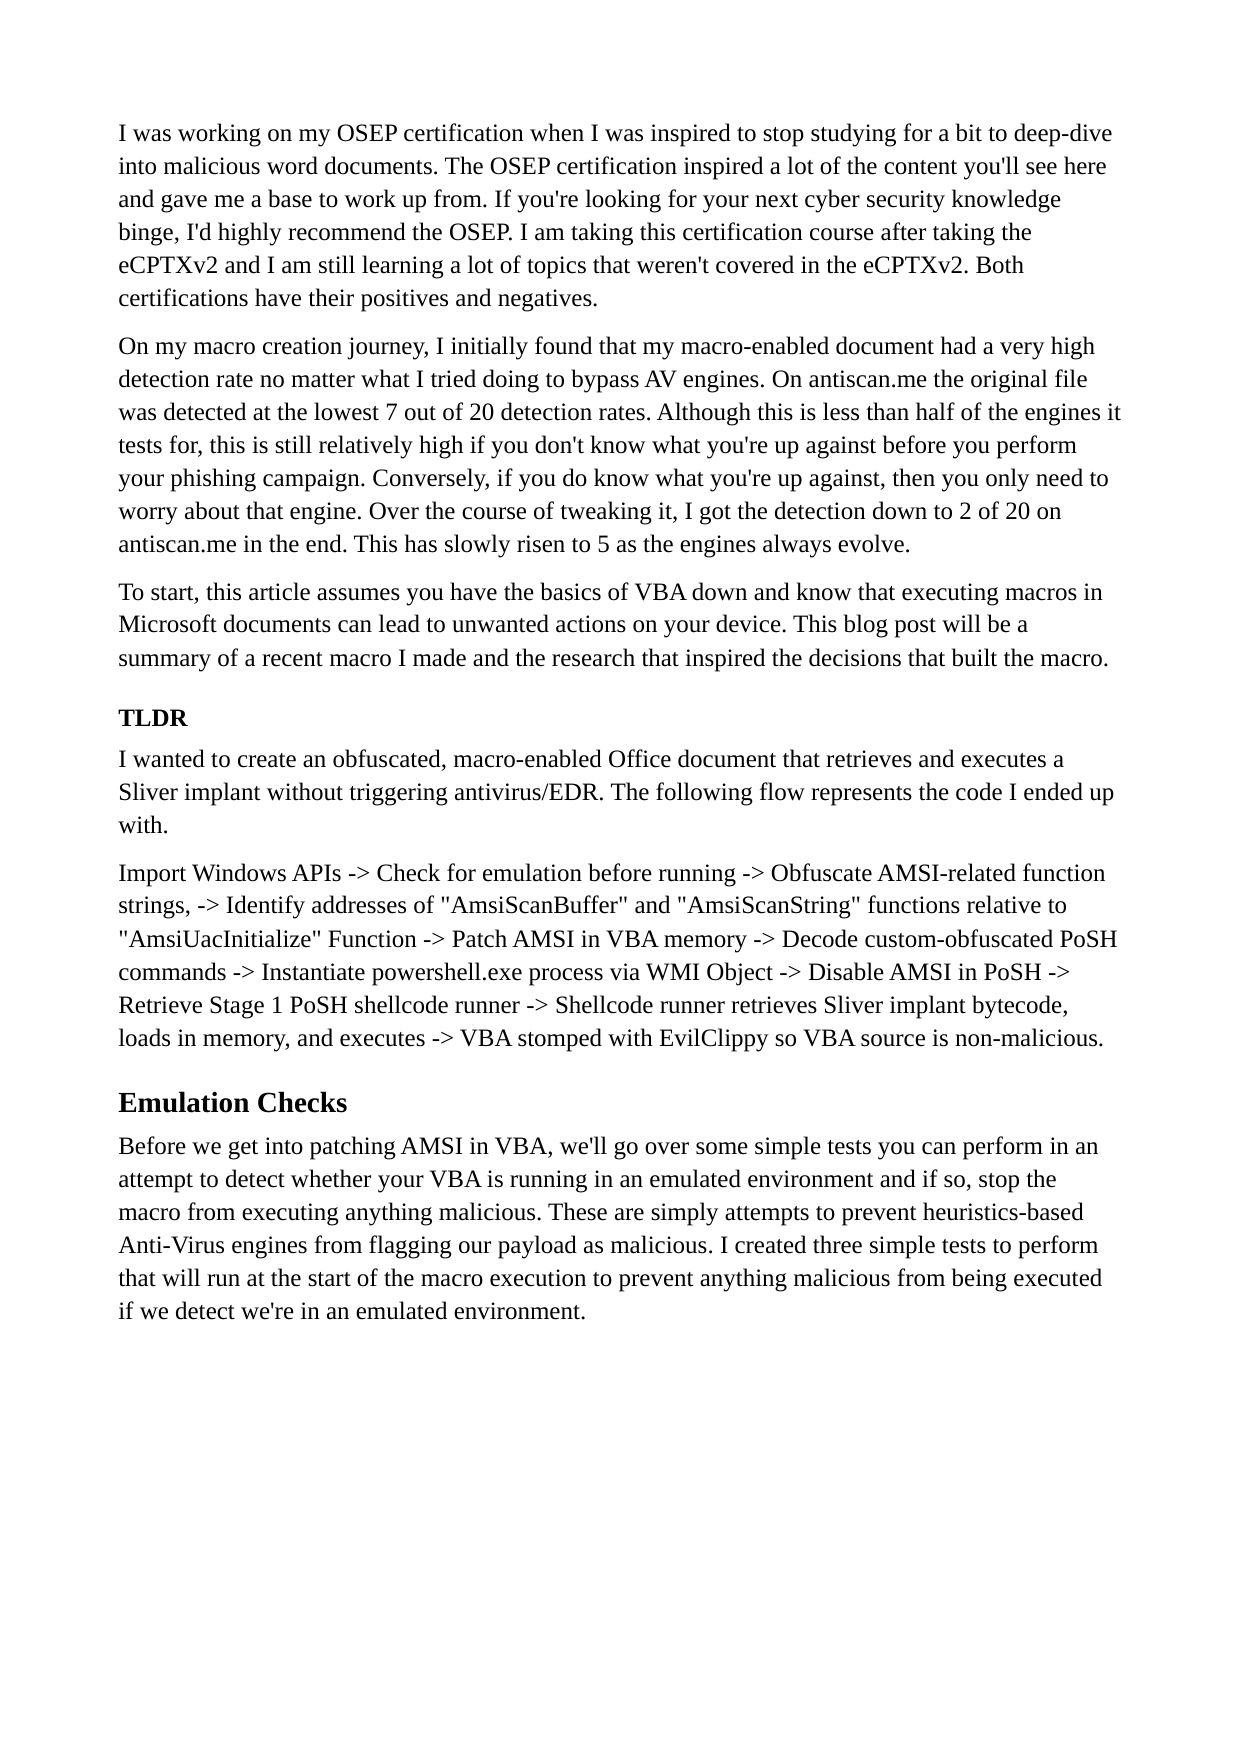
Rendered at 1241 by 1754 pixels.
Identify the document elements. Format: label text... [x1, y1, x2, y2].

text To start, this article assumes you have the basics of VBA down and know that executing macros in Microsoft documents can lead to unwanted actions on your device. This blog post will be a summary of a recent macro I made and the research that inspired the decisions that built the macro. [118, 577, 1122, 671]
subtitle Emulation Checks [118, 1085, 1122, 1118]
text I was working on my OSEP certification when I was inspired to stop studying for a bit to deep-dive into malicious word documents. The OSEP certification inspired a lot of the content you'll see here and gave me a base to work up from. If you're looking for your next cyber security knowledge binge, I'd highly recommend the OSEP. I am taking this certification course after taking the eCPTXv2 and I am still learning a lot of topics that weren't covered in the eCPTXv2. Both certifications have their positives and negatives. [118, 118, 1122, 312]
text Import Windows APIs -> Check for emulation before running -> Obfuscate AMSI-related function strings, -> Identify addresses of "AmsiScanBuffer" and "AmsiScanString" functions relative to "AmsiUacInitialize" Function -> Patch AMSI in VBA memory -> Decode custom-obfuscated PoSH commands -> Instantiate powershell.exe process via WMI Object -> Disable AMSI in PoSH -> Retrieve Stage 1 PoSH shellcode runner -> Shellcode runner retrieves Sliver implant bytecode, loads in memory, and executes -> VBA stomped with EvilClippy so VBA source is non-malicious. [118, 858, 1122, 1051]
subtitle TLDR [118, 703, 1122, 731]
text Before we get into patching AMSI in VBA, we'll go over some simple tests you can perform in an attempt to detect whether your VBA is running in an emulated environment and if so, stop the macro from executing anything malicious. These are simply attempts to prevent heuristics-based Anti-Virus engines from flagging our payload as malicious. I created three simple tests to perform that will run at the start of the macro execution to prevent anything malicious from being executed if we detect we're in an emulated environment. [118, 1131, 1122, 1325]
text I wanted to create an obfuscated, macro-enabled Office document that retrieves and executes a Sliver implant without triggering antivirus/EDR. The following flow represents the code I ended up with. [118, 744, 1122, 839]
text On my macro creation journey, I initially found that my macro-enabled document had a very high detection rate no matter what I tried doing to bypass AV engines. On antiscan.me the original file was detected at the lowest 7 out of 20 detection rates. Although this is less than half of the engines it tests for, this is still relatively high if you don't know what you're up against before you perform your phishing campaign. Conversely, if you do know what you're up against, then you only need to worry about that engine. Over the course of tweaking it, I got the detection down to 2 of 20 on antiscan.me in the end. This has slowly risen to 5 as the engines always evolve. [118, 331, 1122, 558]
